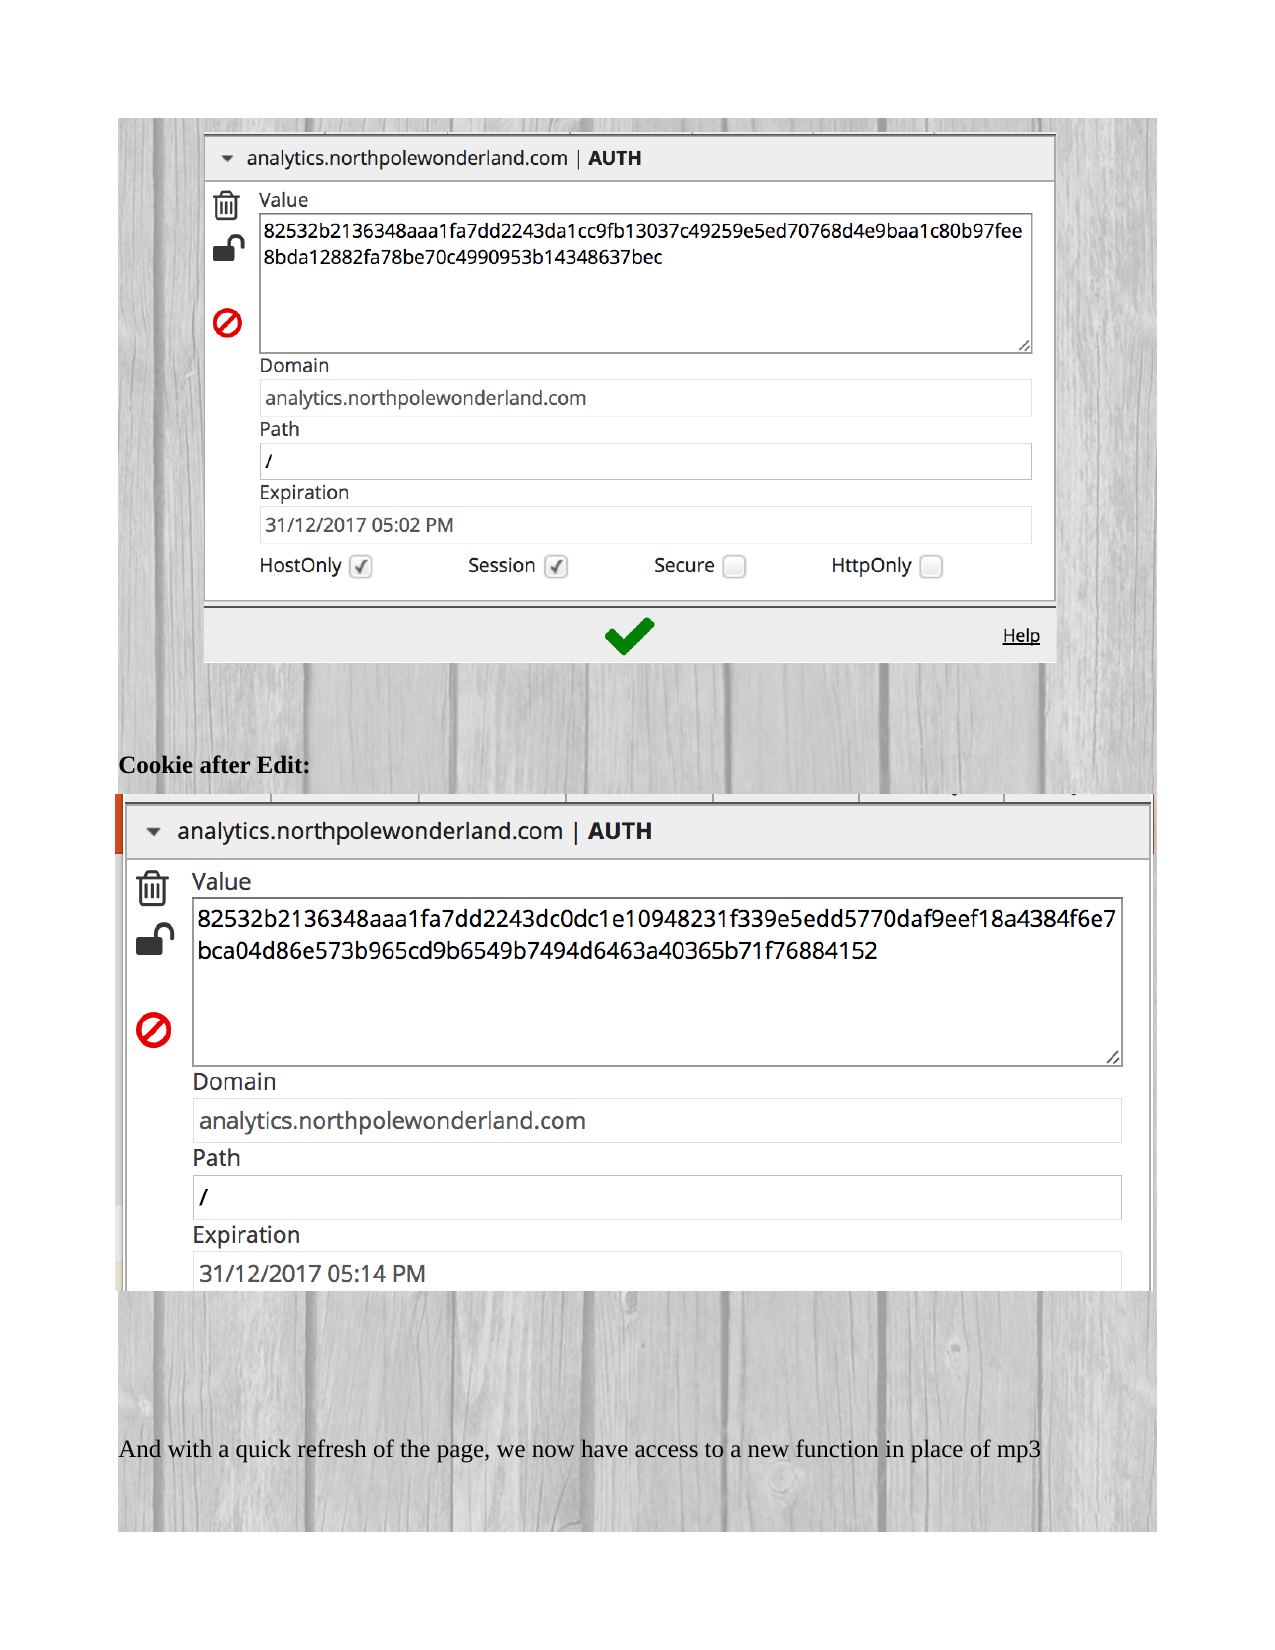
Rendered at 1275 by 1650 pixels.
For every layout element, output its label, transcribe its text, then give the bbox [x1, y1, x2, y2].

picture [115, 779, 1157, 1434]
text And with a quick refresh of the page, we now have access to a new function in place of mp3 [118, 1434, 1157, 1463]
picture [118, 1463, 1157, 1532]
picture [118, 118, 1157, 751]
text Cookie after Edit: [118, 751, 1157, 779]
